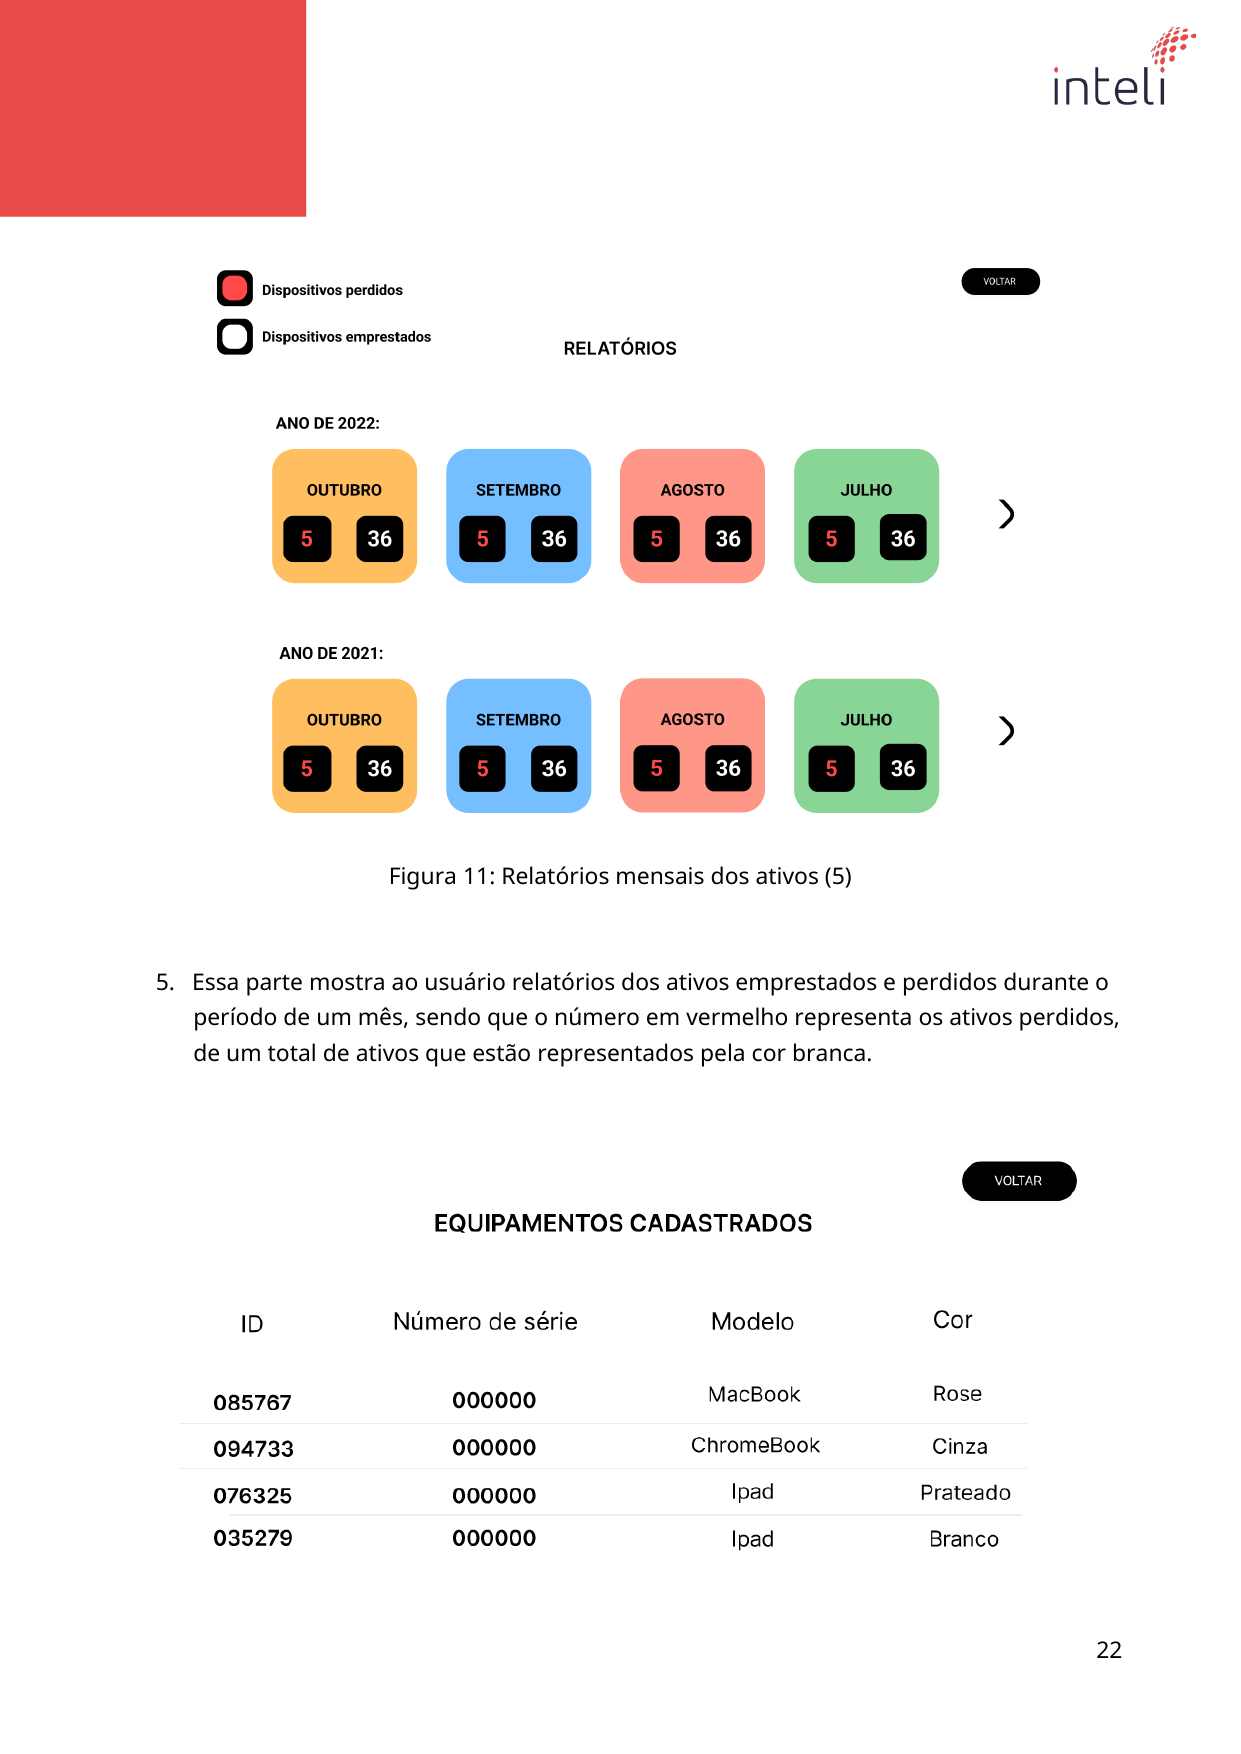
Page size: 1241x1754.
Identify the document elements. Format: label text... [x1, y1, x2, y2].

text Figura 11: Relatórios mensais dos ativos (5) [118, 860, 1122, 891]
picture [0, 0, 307, 217]
picture [1054, 27, 1197, 105]
picture [149, 1142, 1092, 1607]
picture [172, 246, 1069, 839]
list Essa parte mostra ao usuário relatórios dos ativos emprestados e perdidos durante o período de um mês, sendo que o número em vermelho representa os ativos perdidos, de um total de ativos que estão representados pela cor branca. [156, 965, 1122, 1068]
